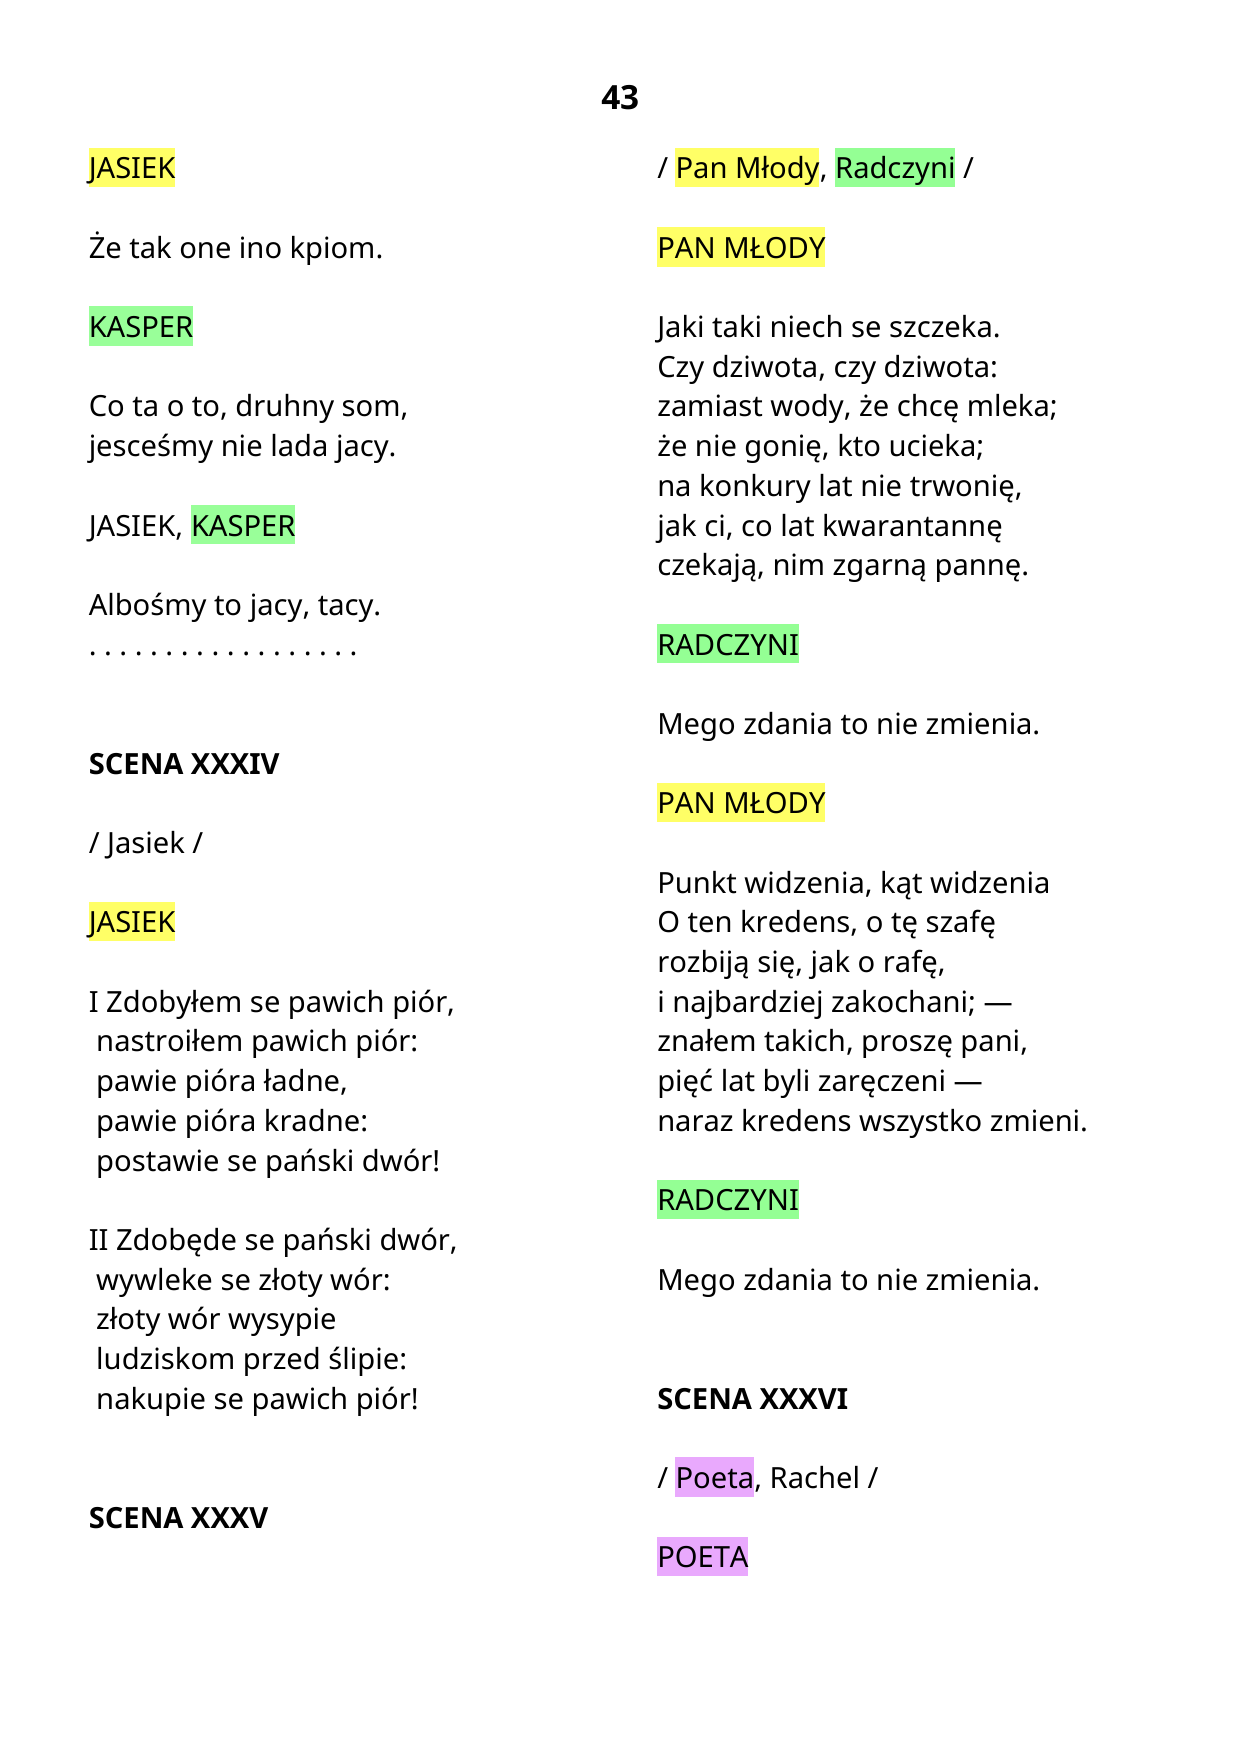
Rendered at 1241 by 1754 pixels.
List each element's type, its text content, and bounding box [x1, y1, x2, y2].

text O ten kredens, o tę szafę [657, 902, 1152, 941]
text SCENA XXXV [88, 1497, 583, 1537]
text pięć lat byli zaręczeni — [657, 1060, 1152, 1100]
text Co ta o to, druhny som, [88, 386, 583, 425]
text RADCZYNI [657, 1179, 1152, 1219]
text / Jasiek / [88, 822, 583, 862]
text SCENA XXXVI [657, 1378, 1152, 1418]
text Czy dziwota, czy dziwota: [657, 346, 1152, 386]
text SCENA XXXIV [88, 743, 583, 783]
text . . . . . . . . . . . . . . . . . . [88, 624, 583, 663]
text wywleke se złoty wór: [88, 1259, 583, 1298]
text POETA [657, 1537, 1152, 1576]
text zamiast wody, że chcę mleka; [657, 386, 1152, 425]
text Punkt widzenia, kąt widzenia [657, 862, 1152, 902]
text i najbardziej zakochani; — [657, 981, 1152, 1021]
text że nie gonię, kto ucieka; [657, 425, 1152, 465]
text JASIEK [88, 148, 583, 187]
text nastroiłem pawich piór: [88, 1021, 583, 1060]
text I Zdobyłem se pawich piór, [88, 981, 583, 1021]
text PAN MŁODY [657, 227, 1152, 267]
text PAN MŁODY [657, 783, 1152, 822]
text Albośmy to jacy, tacy. [88, 584, 583, 624]
text jesceśmy nie lada jacy. [88, 425, 583, 465]
text jak ci, co lat kwarantannę [657, 505, 1152, 544]
text złoty wór wysypie [88, 1298, 583, 1338]
text czekają, nim zgarną pannę. [657, 544, 1152, 584]
text postawie se pański dwór! [88, 1140, 583, 1179]
text KASPER [88, 306, 583, 346]
text II Zdobęde se pański dwór, [88, 1219, 583, 1259]
text Że tak one ino kpiom. [88, 227, 583, 267]
text ludziskom przed ślipie: [88, 1338, 583, 1378]
text Jaki taki niech se szczeka. [657, 306, 1152, 346]
text Mego zdania to nie zmienia. [657, 703, 1152, 743]
text / Pan Młody, Radczyni / [657, 148, 1152, 187]
text na konkury lat nie trwonię, [657, 465, 1152, 505]
text naraz kredens wszystko zmieni. [657, 1100, 1152, 1140]
text Mego zdania to nie zmienia. [657, 1259, 1152, 1298]
text RADCZYNI [657, 624, 1152, 663]
text JASIEK [88, 902, 583, 941]
text znałem takich, proszę pani, [657, 1021, 1152, 1060]
text JASIEK, KASPER [88, 505, 583, 544]
text / Poeta, Rachel / [657, 1457, 1152, 1497]
text pawie pióra ładne, [88, 1060, 583, 1100]
text rozbiją się, jak o rafę, [657, 941, 1152, 981]
text nakupie se pawich piór! [88, 1378, 583, 1418]
text pawie pióra kradne: [88, 1100, 583, 1140]
